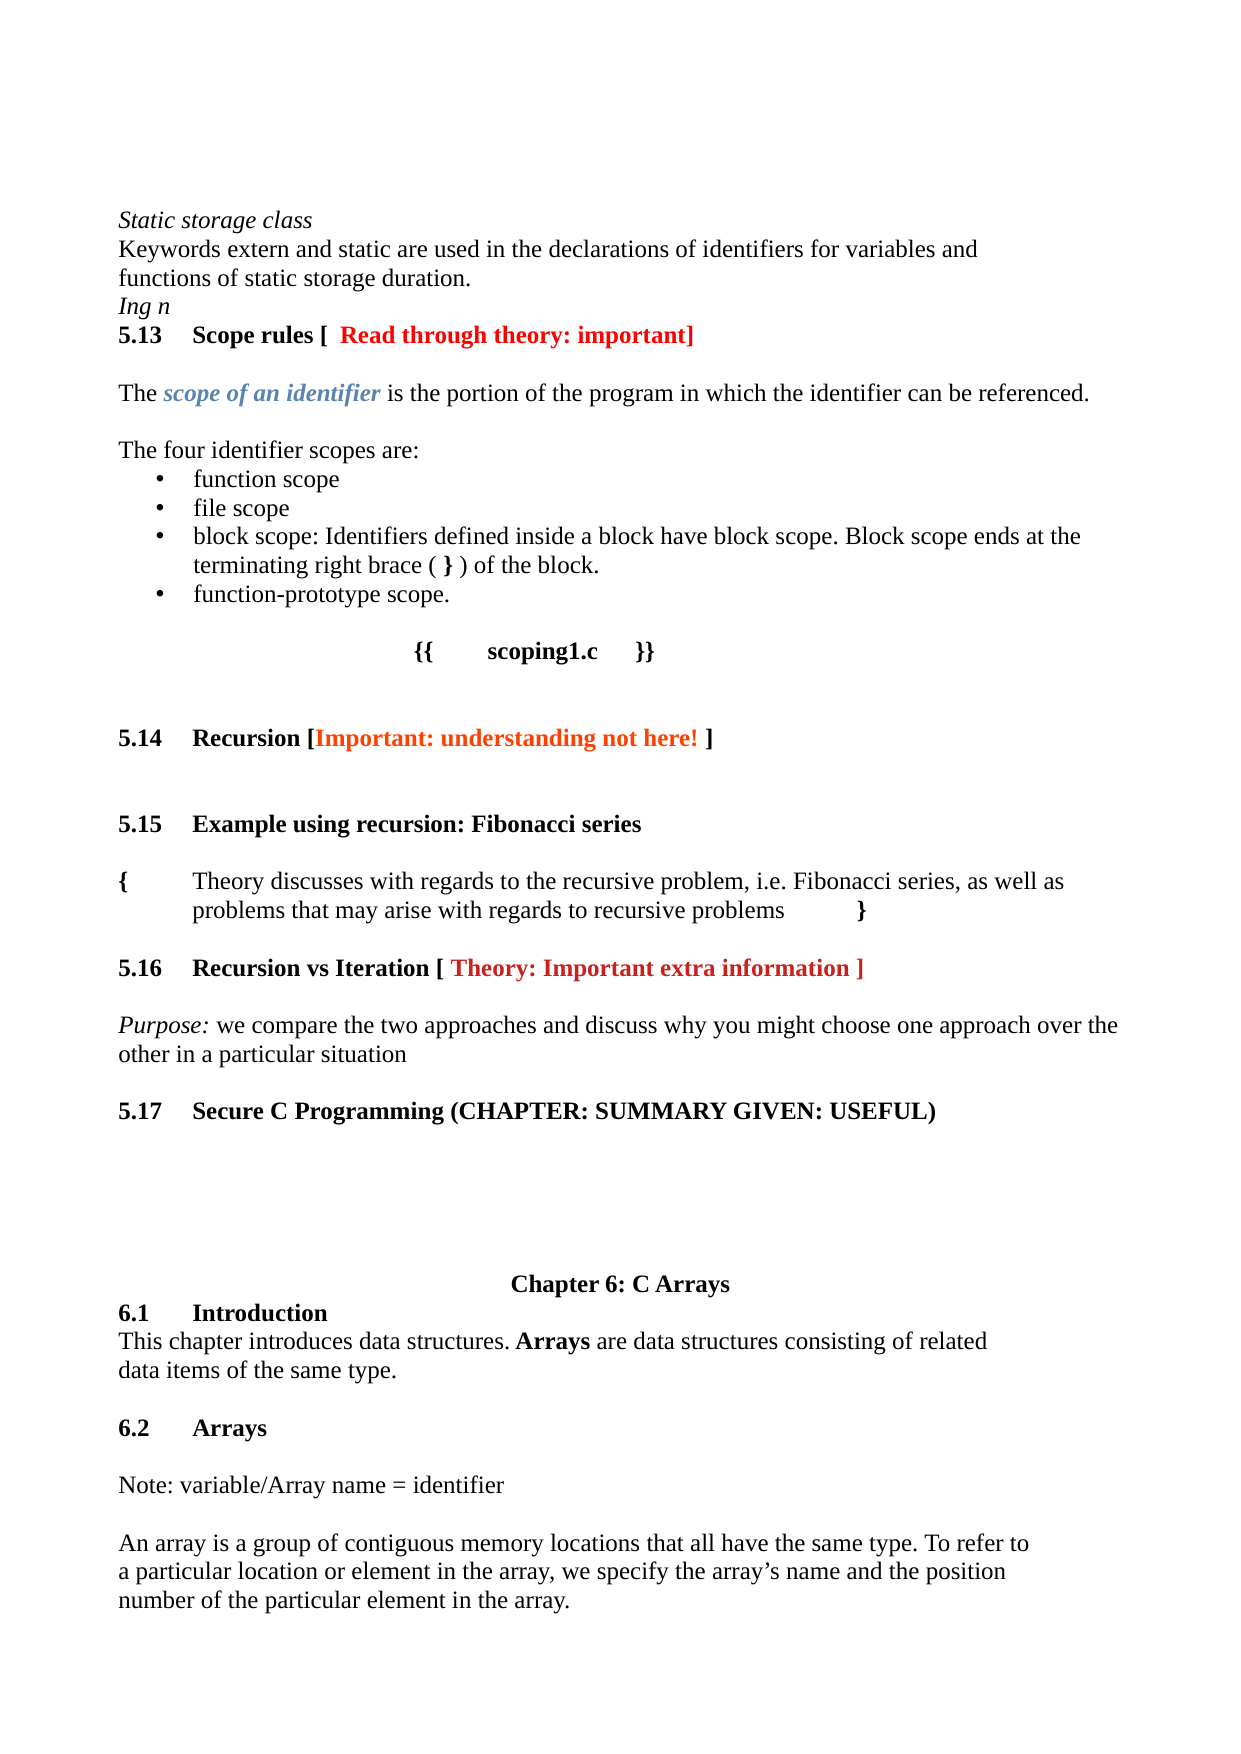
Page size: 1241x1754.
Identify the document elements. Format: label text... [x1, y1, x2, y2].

text The scope of an identifier is the portion of the program in which the identifier can be referenced. [118, 378, 1122, 406]
list function scope [156, 464, 1122, 493]
text Ing n [118, 291, 1122, 320]
list block scope: Identifiers defined inside a block have block scope. Block scope ends at the terminating right brace ( } ) of the block. [156, 521, 1122, 579]
text Keywords extern and static are used in the declarations of identifiers for variables and [118, 234, 1122, 263]
text 5.16 Recursion vs Iteration [ Theory: Important extra information ] [118, 953, 1122, 981]
text 5.14 Recursion [Important: understanding not here! ] [118, 723, 1122, 751]
text functions of static storage duration. [118, 263, 1122, 291]
text An array is a group of contiguous memory locations that all have the same type. To refer to [118, 1528, 1122, 1556]
text data items of the same type. [118, 1355, 1122, 1384]
text This chapter introduces data structures. Arrays are data structures consisting of related [118, 1326, 1122, 1355]
text Note: variable/Array name = identifier [118, 1470, 1122, 1499]
text Purpose: we compare the two approaches and discuss why you might choose one approach over the other in a particular situation [118, 1010, 1122, 1068]
text 6.2 Arrays [118, 1413, 1122, 1441]
list file scope [156, 493, 1122, 521]
text a particular location or element in the array, we specify the array’s name and the position [118, 1556, 1122, 1585]
text Static storage class [118, 205, 1122, 234]
text Chapter 6: C Arrays [118, 1269, 1122, 1298]
text number of the particular element in the array. [118, 1585, 1122, 1614]
text {{ scoping1.c }} [118, 636, 1122, 665]
text { Theory discusses with regards to the recursive problem, i.e. Fibonacci series, as well as problems that may arise with regards to recursive problems } [118, 866, 1122, 924]
text 5.15 Example using recursion: Fibonacci series [118, 809, 1122, 838]
list function-prototype scope. [156, 579, 1122, 608]
text The four identifier scopes are: [118, 435, 1122, 464]
text 6.1 Introduction [118, 1298, 1122, 1326]
text 5.17 Secure C Programming (CHAPTER: SUMMARY GIVEN: USEFUL) [118, 1096, 1122, 1125]
text 5.13 Scope rules [ Read through theory: important] [118, 320, 1122, 349]
